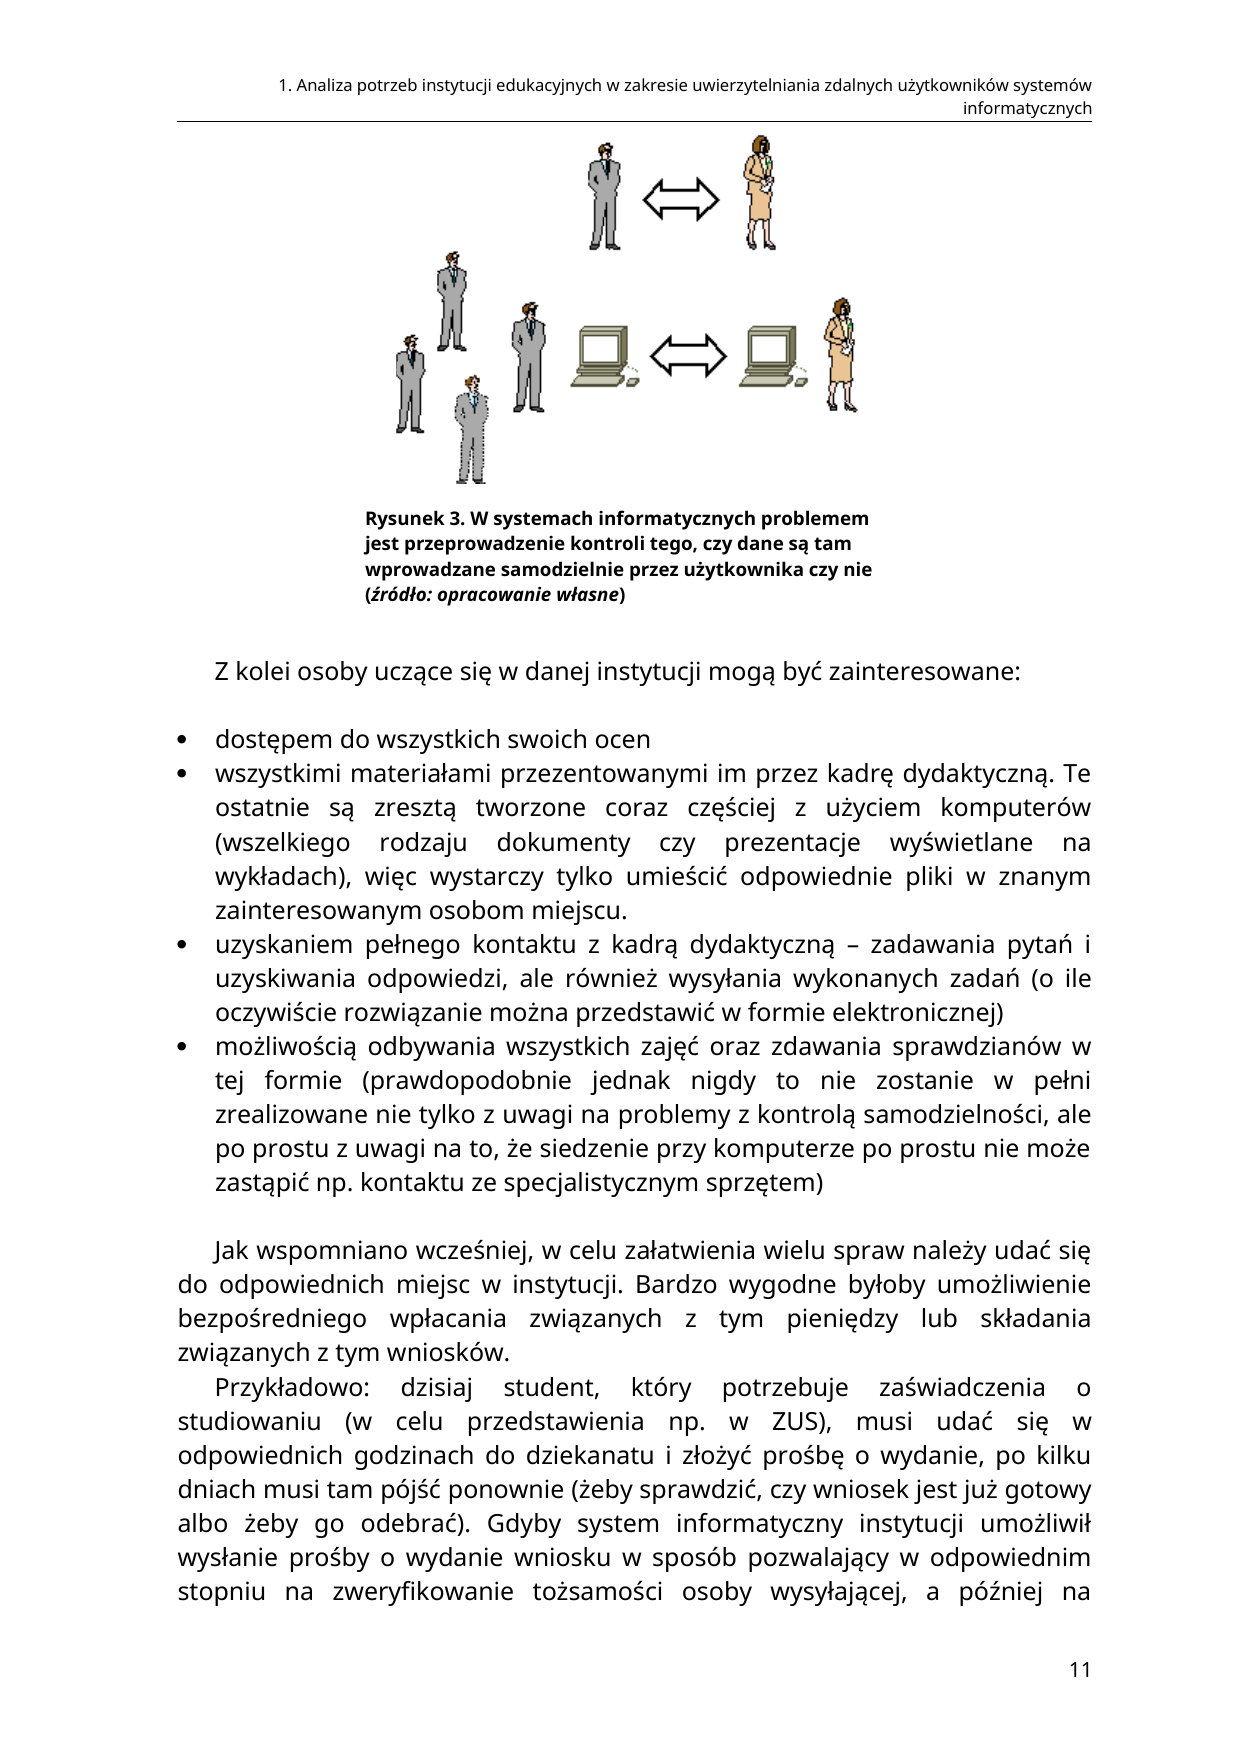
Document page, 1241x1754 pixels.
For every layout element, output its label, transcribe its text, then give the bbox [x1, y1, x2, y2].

list uzyskaniem pełnego kontaktu z kadrą dydaktyczną – zadawania pytań i uzyskiwania odpowiedzi, ale również wysyłania wykonanych zadań (o ile oczywiście rozwiązanie można przedstawić w formie elektronicznej) [177, 926, 1092, 1028]
text Przykładowo: dzisiaj student, który potrzebuje zaświadczenia o studiowaniu (w celu przedstawienia np. w ZUS), musi udać się w odpowiednich godzinach do dziekanatu i złożyć prośbę o wydanie, po kilku dniach musi tam pójść ponownie (żeby sprawdzić, czy wniosek jest już gotowy albo żeby go odebrać). Gdyby system informatyczny instytucji umożliwił wysłanie prośby o wydanie wniosku w sposób pozwalający w odpowiednim stopniu na zweryfikowanie tożsamości osoby wysyłającej, a później na [177, 1369, 1092, 1608]
list dostępem do wszystkich swoich ocen [177, 722, 1092, 756]
list możliwością odbywania wszystkich zajęć oraz zdawania sprawdzianów w tej formie (prawdopodobnie jednak nigdy to nie zostanie w pełni zrealizowane nie tylko z uwagi na problemy z kontrolą samodzielności, ale po prostu z uwagi na to, że siedzenie przy komputerze po prostu nie może zastąpić np. kontaktu ze specjalistycznym sprzętem) [177, 1028, 1092, 1199]
list wszystkimi materiałami przezentowanymi im przez kadrę dydaktyczną. Te ostatnie są zresztą tworzone coraz częściej z użyciem komputerów (wszelkiego rodzaju dokumenty czy prezentacje wyświetlane na wykładach), więc wystarczy tylko umieścić odpowiednie pliki w znanym zainteresowanym osobom miejscu. [177, 756, 1092, 926]
text Z kolei osoby uczące się w danej instytucji mogą być zainteresowane: [177, 654, 1092, 688]
text Rysunek 3. W systemach informatycznych problemem jest przeprowadzenie kontroli tego, czy dane są tam wprowadzane samodzielnie przez użytkownika czy nie (źródło: opracowanie własne) [365, 505, 890, 607]
picture [396, 131, 874, 484]
text Jak wspomniano wcześniej, w celu załatwienia wielu spraw należy udać się do odpowiednich miejsc w instytucji. Bardzo wygodne byłoby umożliwienie bezpośredniego wpłacania związanych z tym pieniędzy lub składania związanych z tym wniosków. [177, 1233, 1092, 1369]
